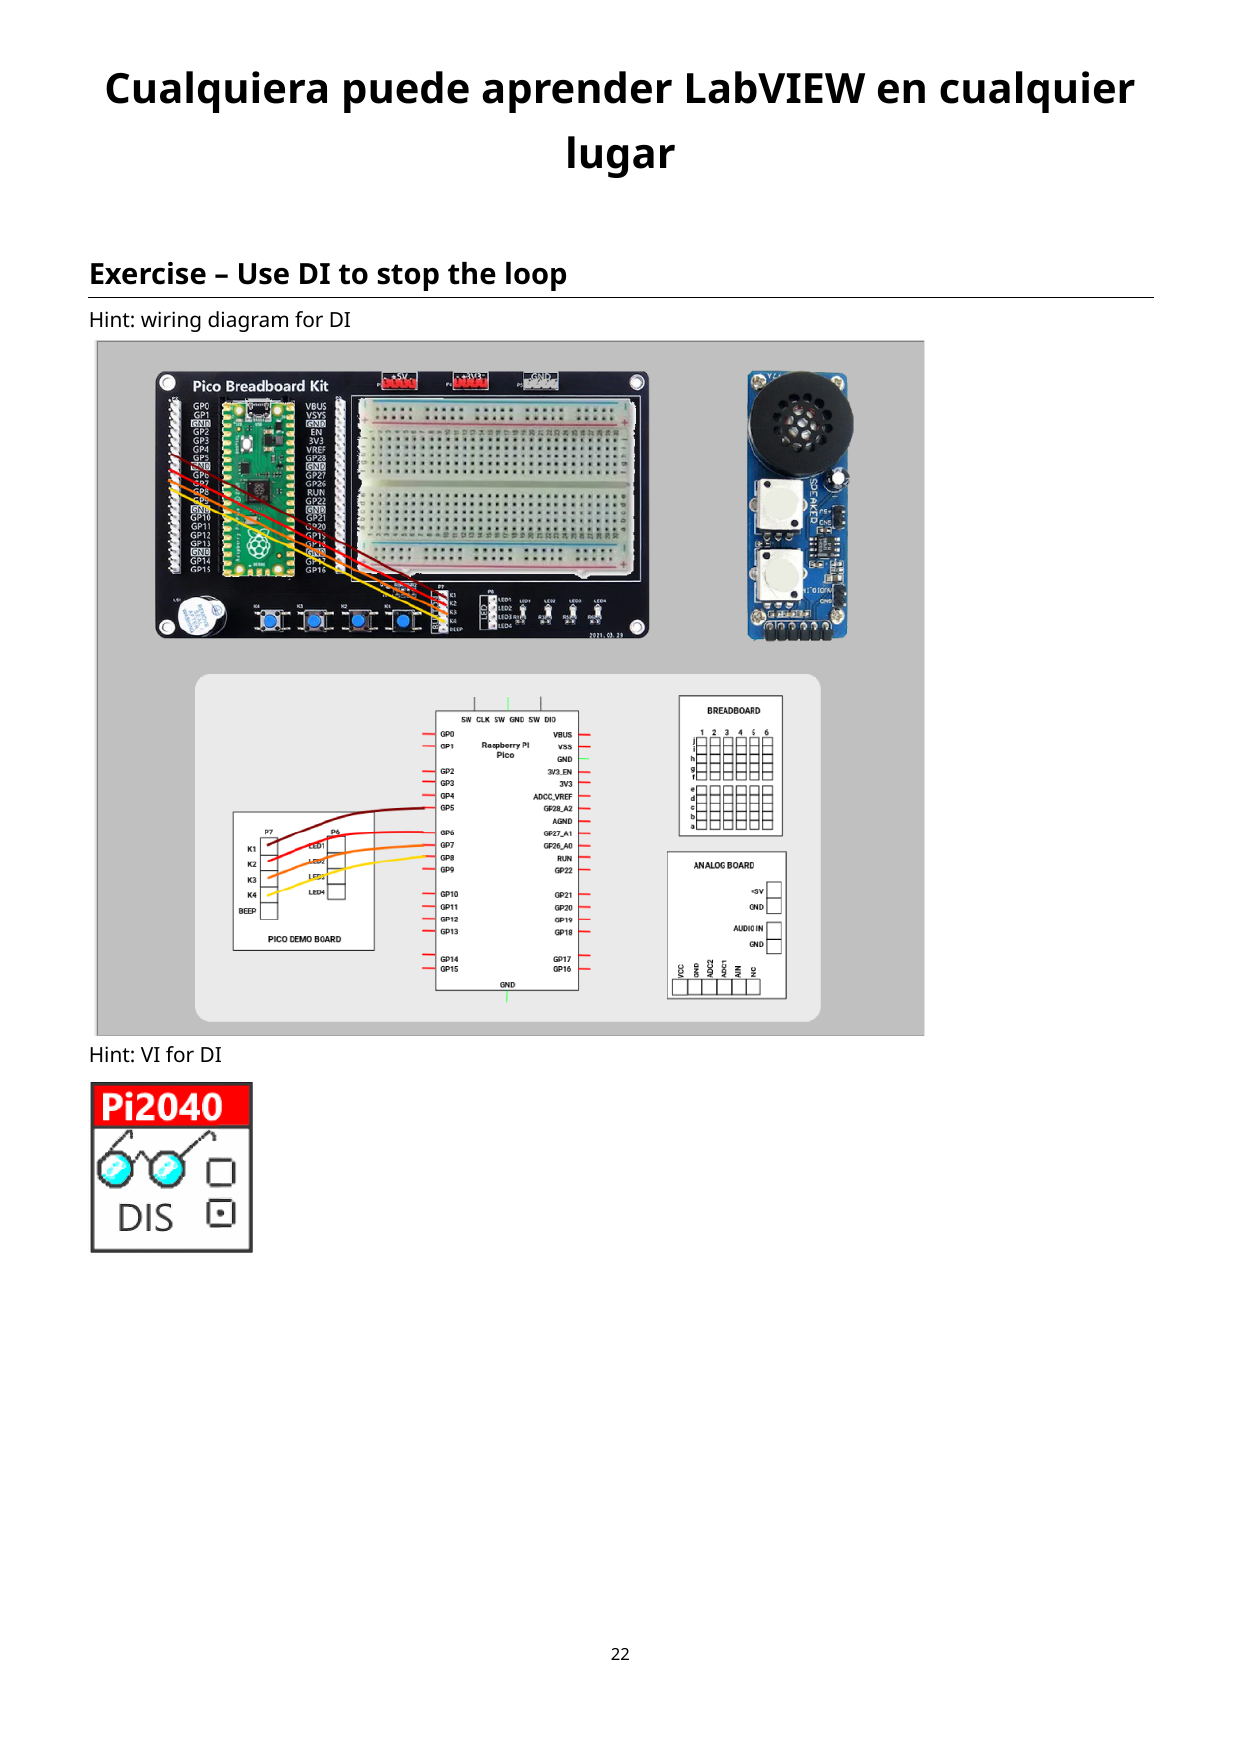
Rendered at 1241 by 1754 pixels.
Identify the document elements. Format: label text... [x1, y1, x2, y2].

text Hint: VI for DI [88, 352, 1152, 1068]
picture [94, 340, 925, 1036]
picture [88, 1080, 255, 1256]
subtitle Exercise – Use DI to stop the loop [88, 253, 1152, 293]
text Hint: wiring diagram for DI [88, 305, 1152, 334]
